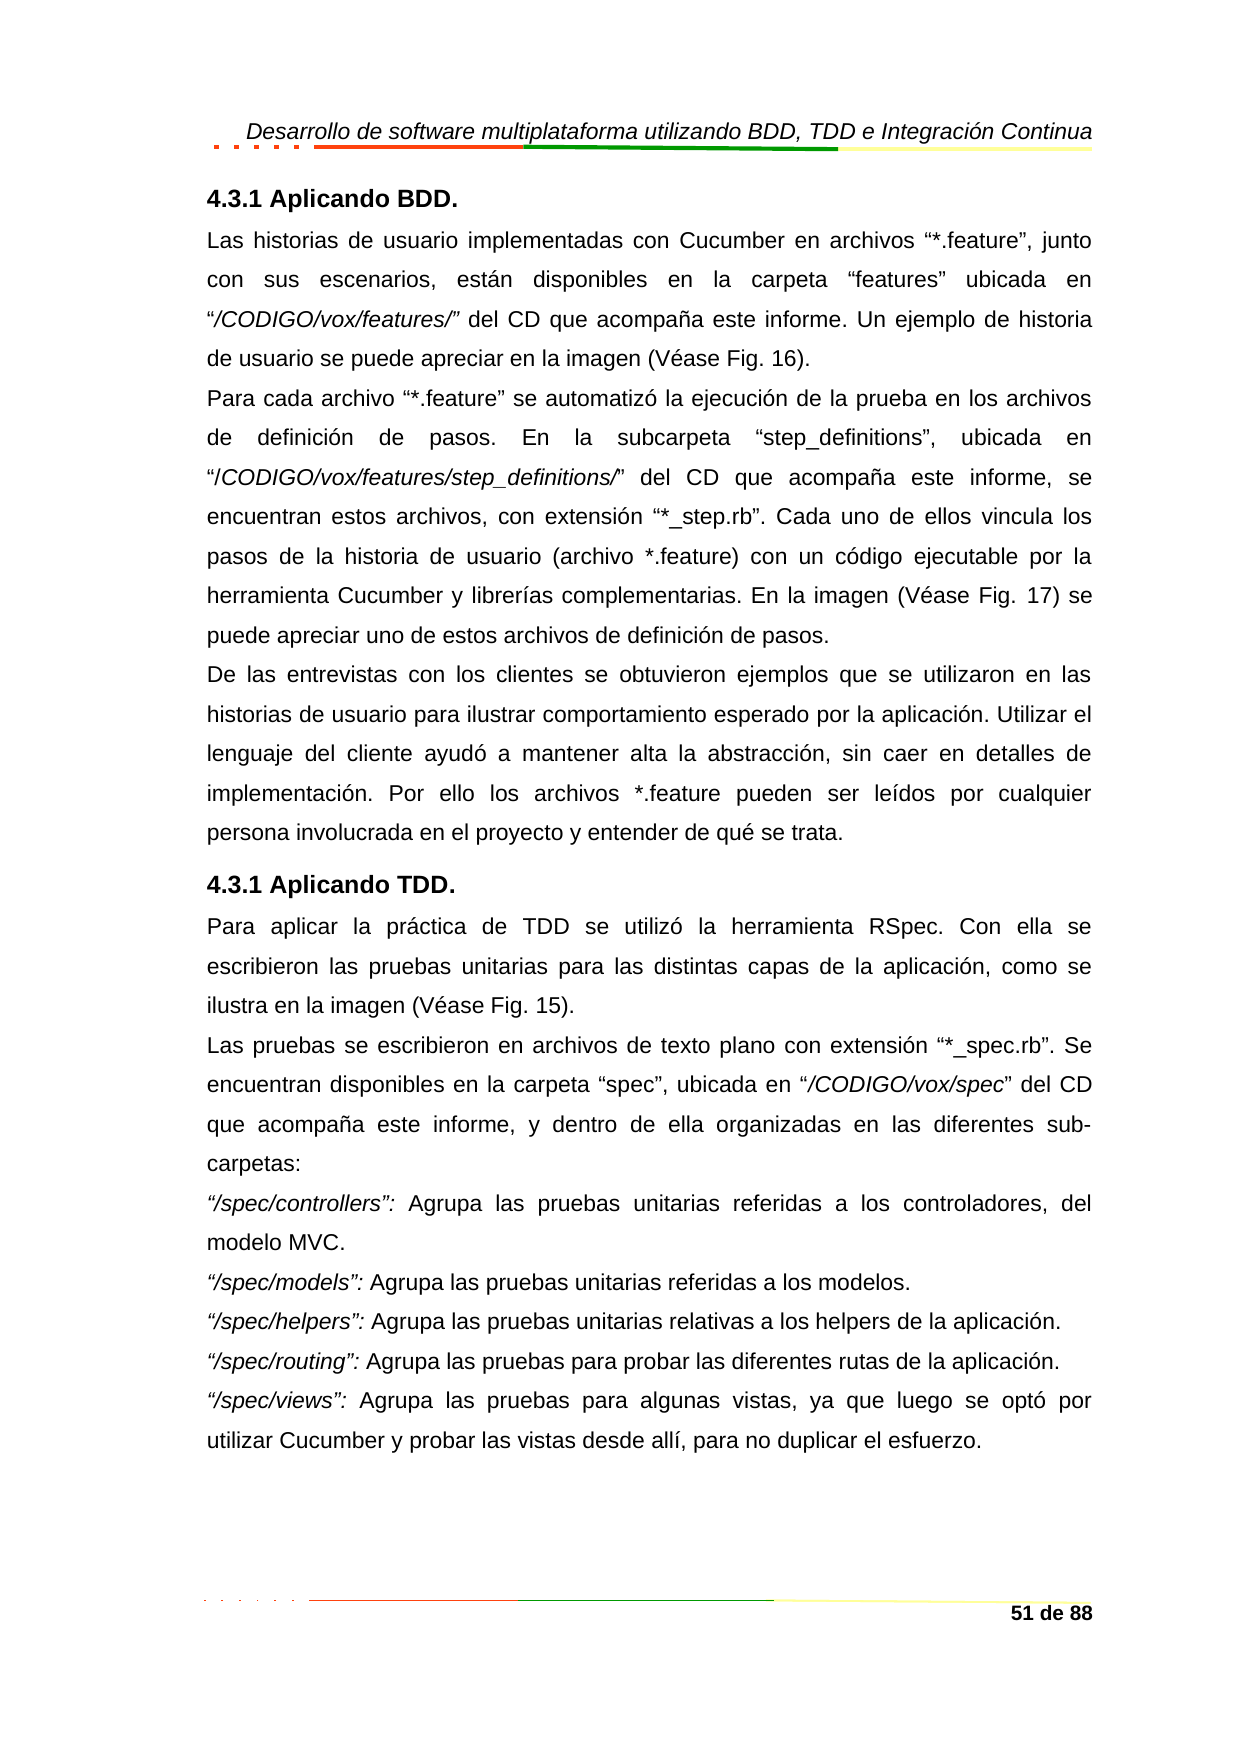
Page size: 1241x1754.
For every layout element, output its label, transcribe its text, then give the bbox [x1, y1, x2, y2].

text “/spec/controllers”: Agrupa las pruebas unitarias referidas a los controladores, del modelo MVC. [207, 1190, 1093, 1256]
text Para cada archivo “*.feature” se automatizó la ejecución de la prueba en los archivos de definición de pasos. En la subcarpeta “step_definitions”, ubicada en “/CODIGO/vox/features/step_definitions/” del CD que acompaña este informe, se encuentran estos archivos, con extensión “*_step.rb”. Cada uno de ellos vincula los pasos de la historia de usuario (archivo *.feature) con un código ejecutable por la herramienta Cucumber y librerías complementarias. En la imagen (Véase Fig. 17) se puede apreciar uno de estos archivos de definición de pasos. [207, 385, 1093, 648]
text Las pruebas se escribieron en archivos de texto plano con extensión “*_spec.rb”. Se encuentran disponibles en la carpeta “spec”, ubicada en “/CODIGO/vox/spec” del CD que acompaña este informe, y dentro de ella organizadas en las diferentes sub-carpetas: [207, 1032, 1093, 1177]
text “/spec/helpers”: Agrupa las pruebas unitarias relativas a los helpers de la aplicación. [207, 1308, 1093, 1334]
text “/spec/routing”: Agrupa las pruebas para probar las diferentes rutas de la aplicación. [207, 1348, 1093, 1374]
text 4.3.1 Aplicando BDD. [207, 184, 1093, 212]
text De las entrevistas con los clientes se obtuvieron ejemplos que se utilizaron en las historias de usuario para ilustrar comportamiento esperado por la aplicación. Utilizar el lenguaje del cliente ayudó a mantener alta la abstracción, sin caer en detalles de implementación. Por ello los archivos *.feature pueden ser leídos por cualquier persona involucrada en el proyecto y entender de qué se trata. [207, 661, 1093, 845]
text 4.3.1 Aplicando TDD. [207, 870, 1093, 899]
text Para aplicar la práctica de TDD se utilizó la herramienta RSpec. Con ella se escribieron las pruebas unitarias para las distintas capas de la aplicación, como se ilustra en la imagen (Véase Fig. 15). [207, 913, 1093, 1019]
text Las historias de usuario implementadas con Cucumber en archivos “*.feature”, junto con sus escenarios, están disponibles en la carpeta “features” ubicada en “/CODIGO/vox/features/” del CD que acompaña este informe. Un ejemplo de historia de usuario se puede apreciar en la imagen (Véase Fig. 16). [207, 227, 1093, 372]
text “/spec/views”: Agrupa las pruebas para algunas vistas, ya que luego se optó por utilizar Cucumber y probar las vistas desde allí, para no duplicar el esfuerzo. [207, 1387, 1093, 1453]
text “/spec/models”: Agrupa las pruebas unitarias referidas a los modelos. [207, 1269, 1093, 1295]
